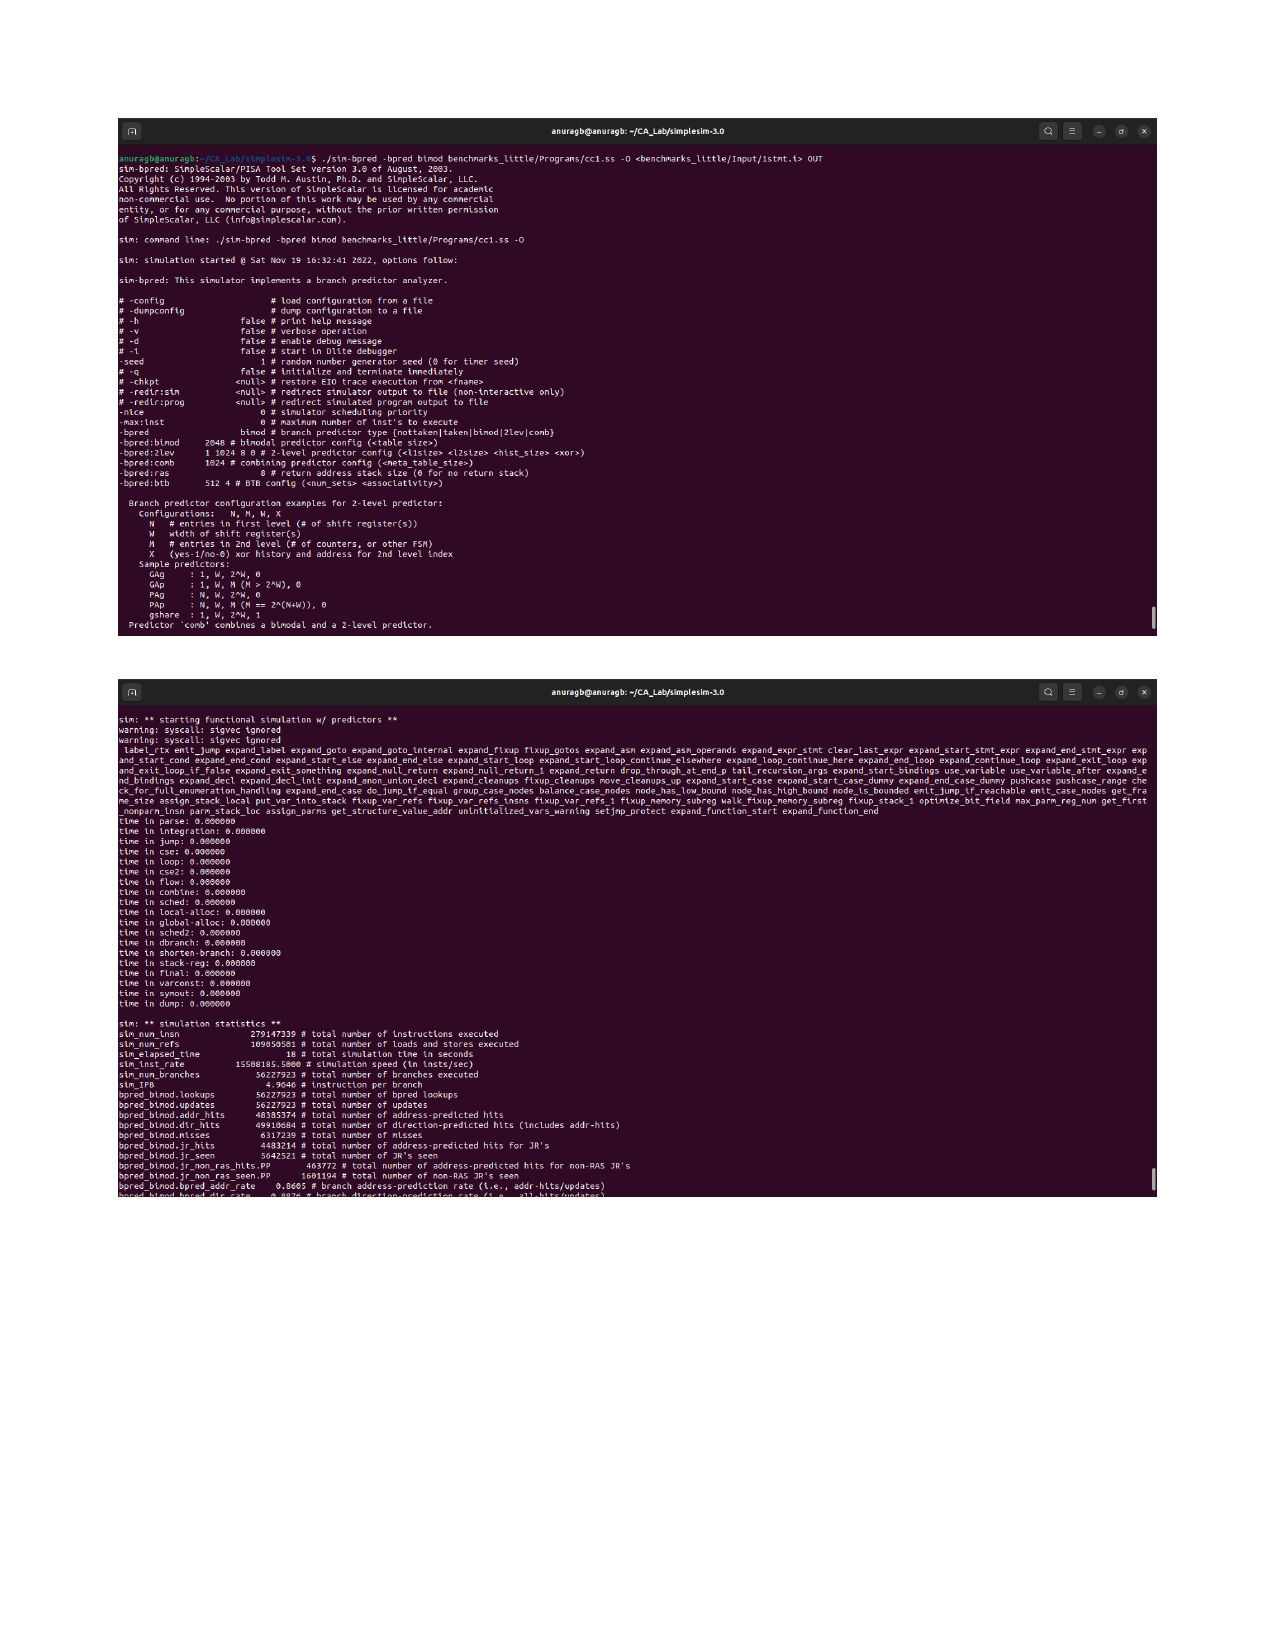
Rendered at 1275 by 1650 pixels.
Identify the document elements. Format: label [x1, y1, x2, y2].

picture [118, 118, 1157, 636]
picture [118, 679, 1157, 1197]
